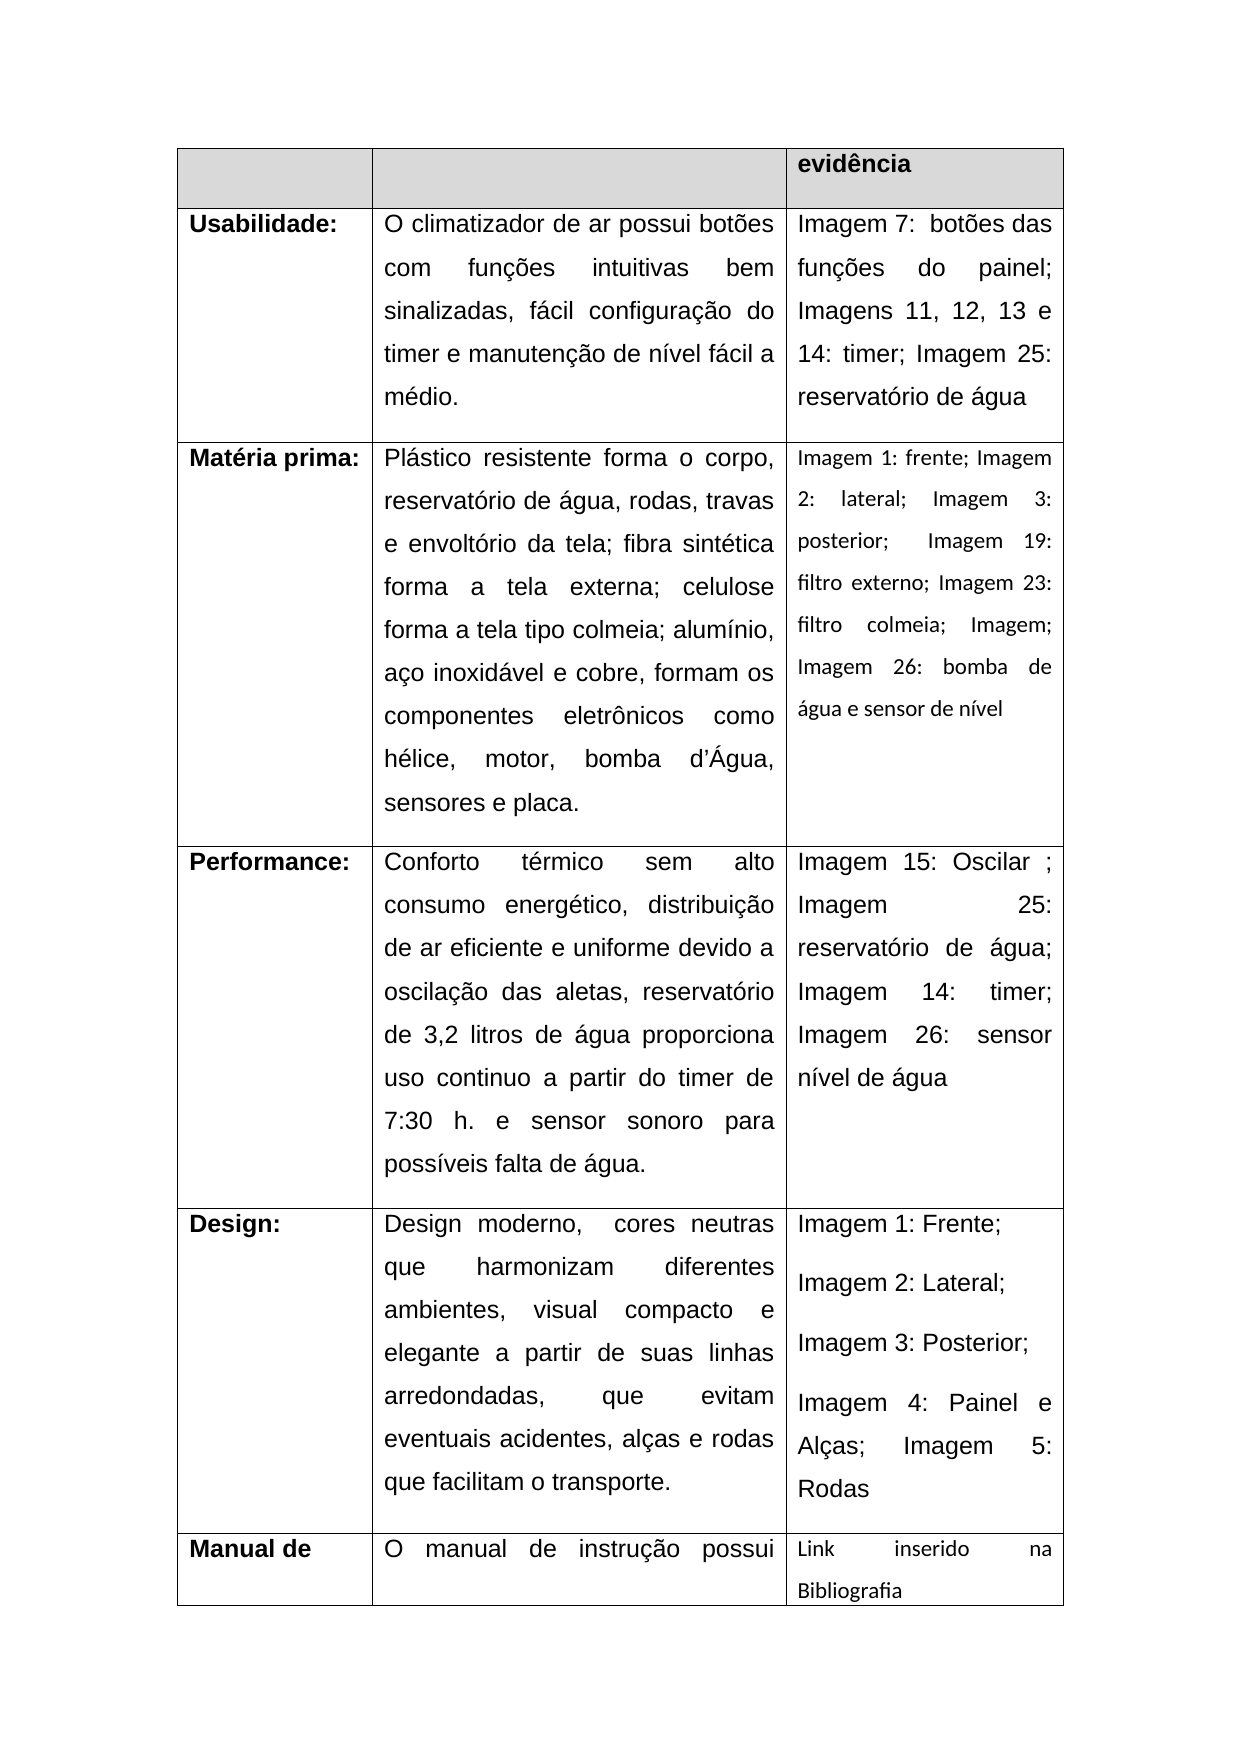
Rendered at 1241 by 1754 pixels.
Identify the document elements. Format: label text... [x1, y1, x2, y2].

table_cell Imagem 7: botões das funções do painel; Imagens 11, 12, 13 e 14: timer; Imagem 25: reservatório de água [787, 209, 1063, 442]
table_cell O climatizador de ar possui botões com funções intuitivas bem sinalizadas, fácil configuração do timer e manutenção de nível fácil a médio. [373, 209, 786, 442]
table_cell Imagem 15: Oscilar ; Imagem 25: reservatório de água; Imagem 14: timer; Imagem 26: sensor nível de água [787, 847, 1063, 1208]
table_cell Manual de [178, 1534, 372, 1605]
table_header evidência [787, 149, 1063, 208]
table_cell Plástico resistente forma o corpo, reservatório de água, rodas, travas e envoltório da tela; fibra sintética forma a tela externa; celulose forma a tela tipo colmeia; alumínio, aço inoxidável e cobre, formam os componentes eletrônicos como hélice, motor, bomba d’Água, sensores e placa. [373, 443, 786, 846]
table_header [373, 149, 786, 208]
table_cell O manual de instrução possui [373, 1534, 786, 1605]
table_cell Matéria prima: [178, 443, 372, 846]
table_cell Usabilidade: [178, 209, 372, 442]
table_cell Design moderno, cores neutras que harmonizam diferentes ambientes, visual compacto e elegante a partir de suas linhas arredondadas, que evitam eventuais acidentes, alças e rodas que facilitam o transporte. [373, 1209, 786, 1533]
table_cell Conforto térmico sem alto consumo energético, distribuição de ar eficiente e uniforme devido a oscilação das aletas, reservatório de 3,2 litros de água proporciona uso continuo a partir do timer de 7:30 h. e sensor sonoro para possíveis falta de água. [373, 847, 786, 1208]
table_cell Design: [178, 1209, 372, 1533]
table_cell Imagem 1: frente; Imagem 2: lateral; Imagem 3: posterior; Imagem 19: filtro externo; Imagem 23: filtro colmeia; Imagem; Imagem 26: bomba de água e sensor de nível [787, 443, 1063, 846]
table_header [178, 149, 372, 208]
table_cell Performance: [178, 847, 372, 1208]
table_cell Imagem 1: Frente; Imagem 2: Lateral; Imagem 3: Posterior; Imagem 4: Painel e Alças; Imagem 5: Rodas [787, 1209, 1063, 1533]
table_cell Link inserido na Bibliografia [787, 1534, 1063, 1605]
